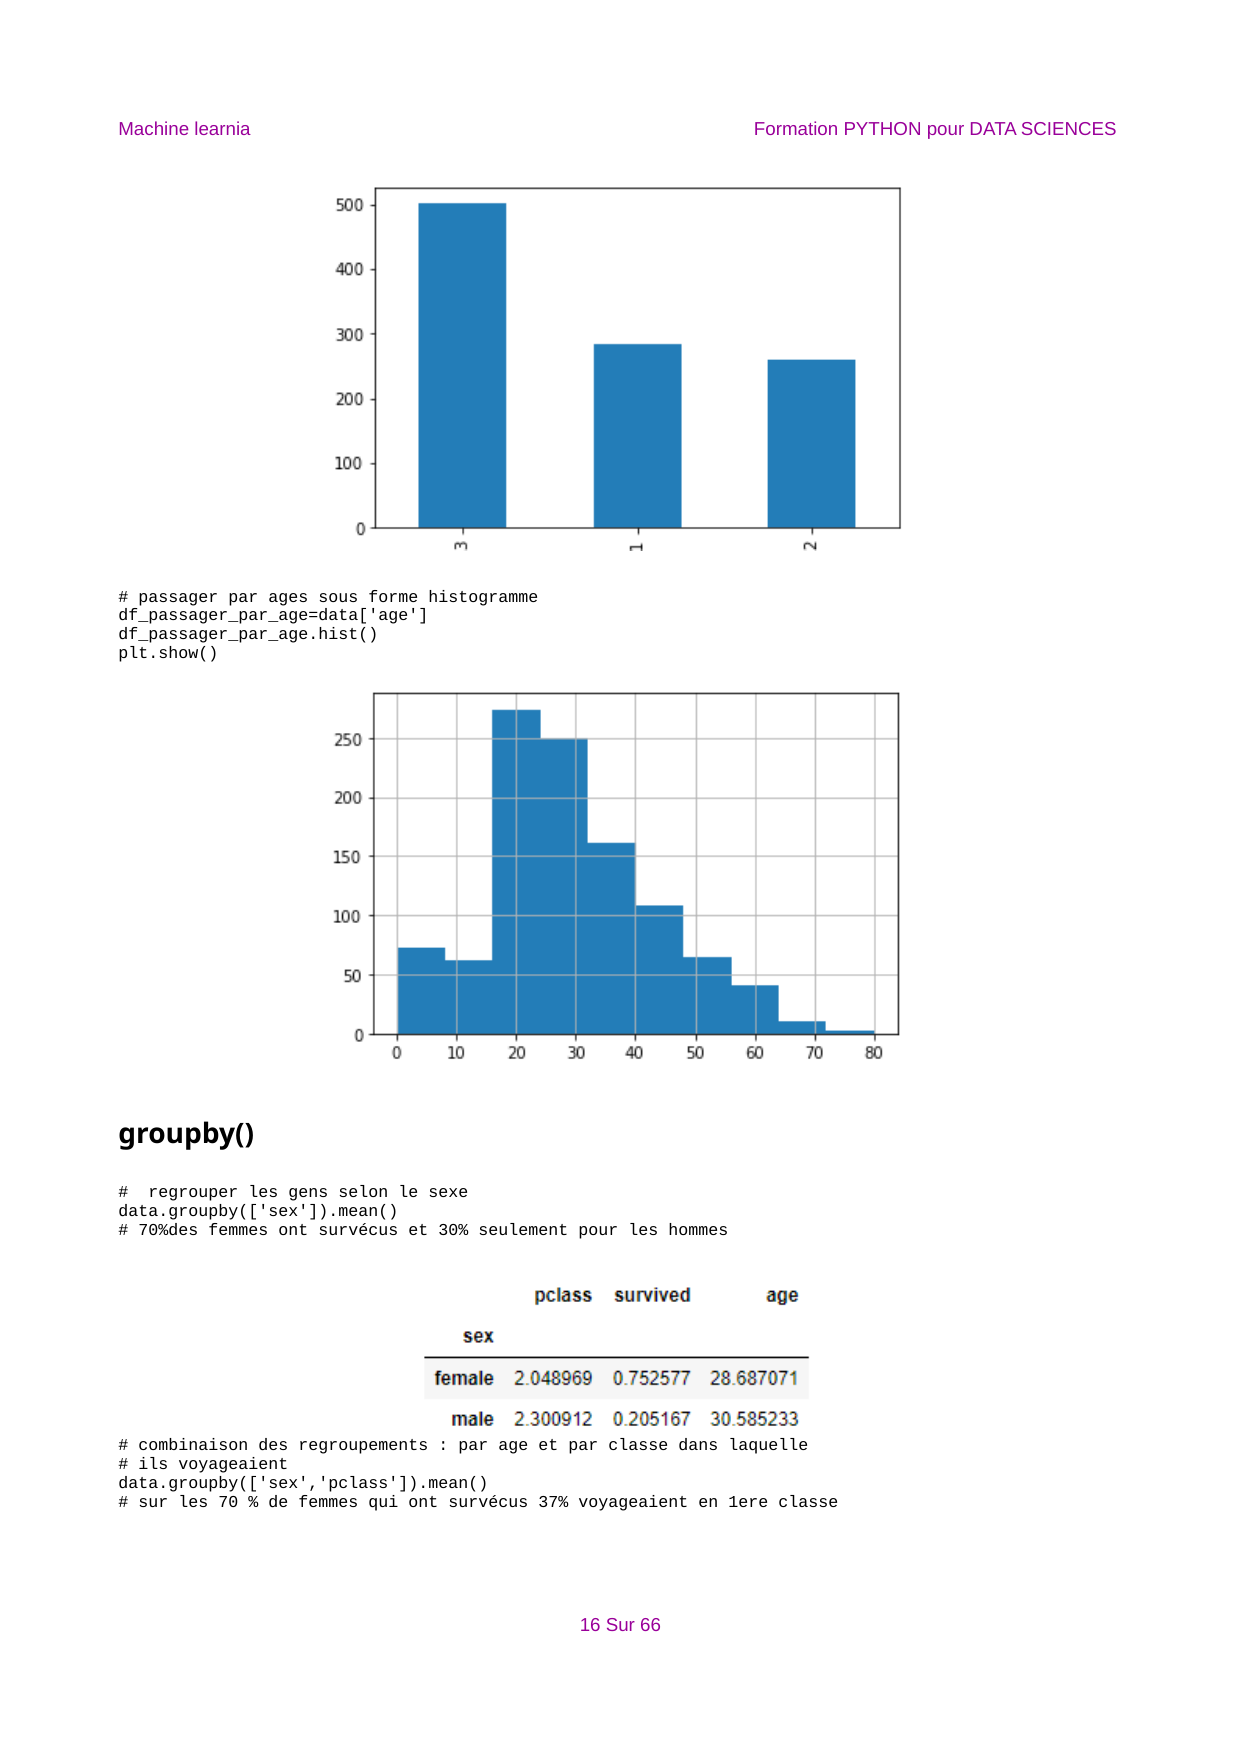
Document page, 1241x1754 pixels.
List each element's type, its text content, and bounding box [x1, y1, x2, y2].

text # 70%des femmes ont survécus et 30% seulement pour les hommes [118, 1221, 1122, 1240]
text # ils voyageaient [118, 1456, 1122, 1475]
text df_passager_par_age=data['age'] [118, 607, 1122, 626]
picture [317, 682, 923, 1070]
picture [317, 169, 923, 551]
text # passager par ages sous forme histogramme [118, 588, 1122, 607]
text # combinaison des regroupements : par age et par classe dans laquelle [118, 1401, 1122, 1456]
text data.groupby(['sex','pclass']).mean() [118, 1475, 1122, 1493]
text plt.show() [118, 645, 1122, 663]
text data.groupby(['sex']).mean() [118, 1202, 1122, 1221]
picture [409, 1258, 831, 1437]
text # regrouper les gens selon le sexe [118, 1183, 1122, 1202]
text # sur les 70 % de femmes qui ont survécus 37% voyageaient en 1ere classe [118, 1493, 1122, 1512]
text df_passager_par_age.hist() [118, 626, 1122, 645]
subtitle groupby() [118, 1114, 1122, 1152]
